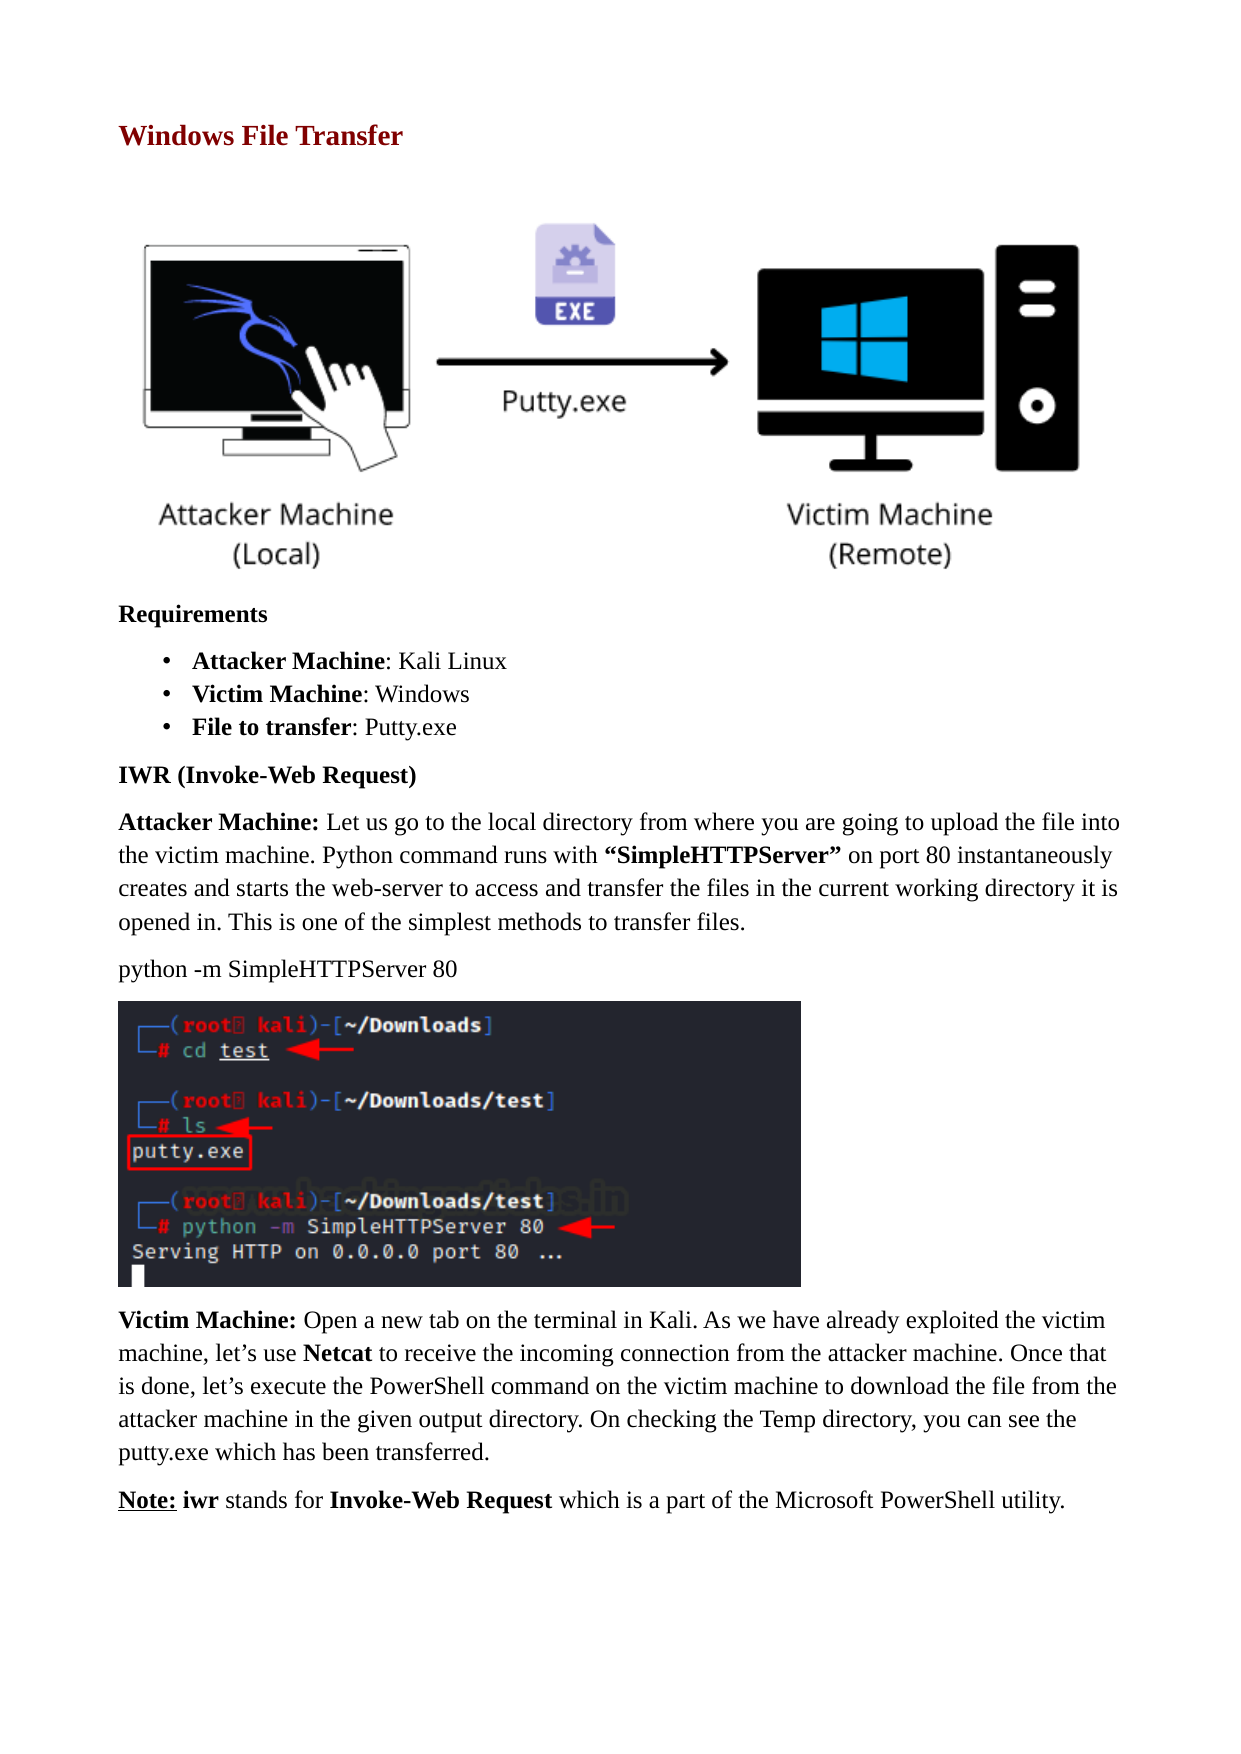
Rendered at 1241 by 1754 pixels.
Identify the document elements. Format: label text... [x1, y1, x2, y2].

text IWR (Invoke-Web Request) [118, 760, 1122, 789]
text python -m SimpleHTTPServer 80 [118, 954, 1122, 983]
text Victim Machine: Open a new tab on the terminal in Kali. As we have already exploited the victim machine, let’s use Netcat to receive the incoming connection from the attacker machine. Once that is done, let’s execute the PowerShell command on the victim machine to download the file from the attacker machine in the given output directory. On checking the Temp directory, you can see the putty.exe which has been transferred. [118, 1305, 1122, 1466]
list Attacker Machine: Kali Linux [162, 646, 1122, 675]
text Note: iwr stands for Invoke-Web Request which is a part of the Microsoft PowerShell utility. [118, 1485, 1122, 1513]
picture [118, 1001, 801, 1287]
list Victim Machine: Windows [162, 679, 1122, 708]
text Attacker Machine: Let us go to the local directory from where you are going to upload the file into the victim machine. Python command runs with “SimpleHTTPServer” on port 80 instantaneously creates and starts the web-server to access and transfer the files in the current working directory it is opened in. This is one of the simplest methods to transfer files. [118, 807, 1122, 935]
picture [118, 164, 1097, 580]
list File to transfer: Putty.exe [162, 712, 1122, 741]
text Requirements [118, 599, 1122, 627]
subtitle Windows File Transfer [118, 118, 1122, 152]
